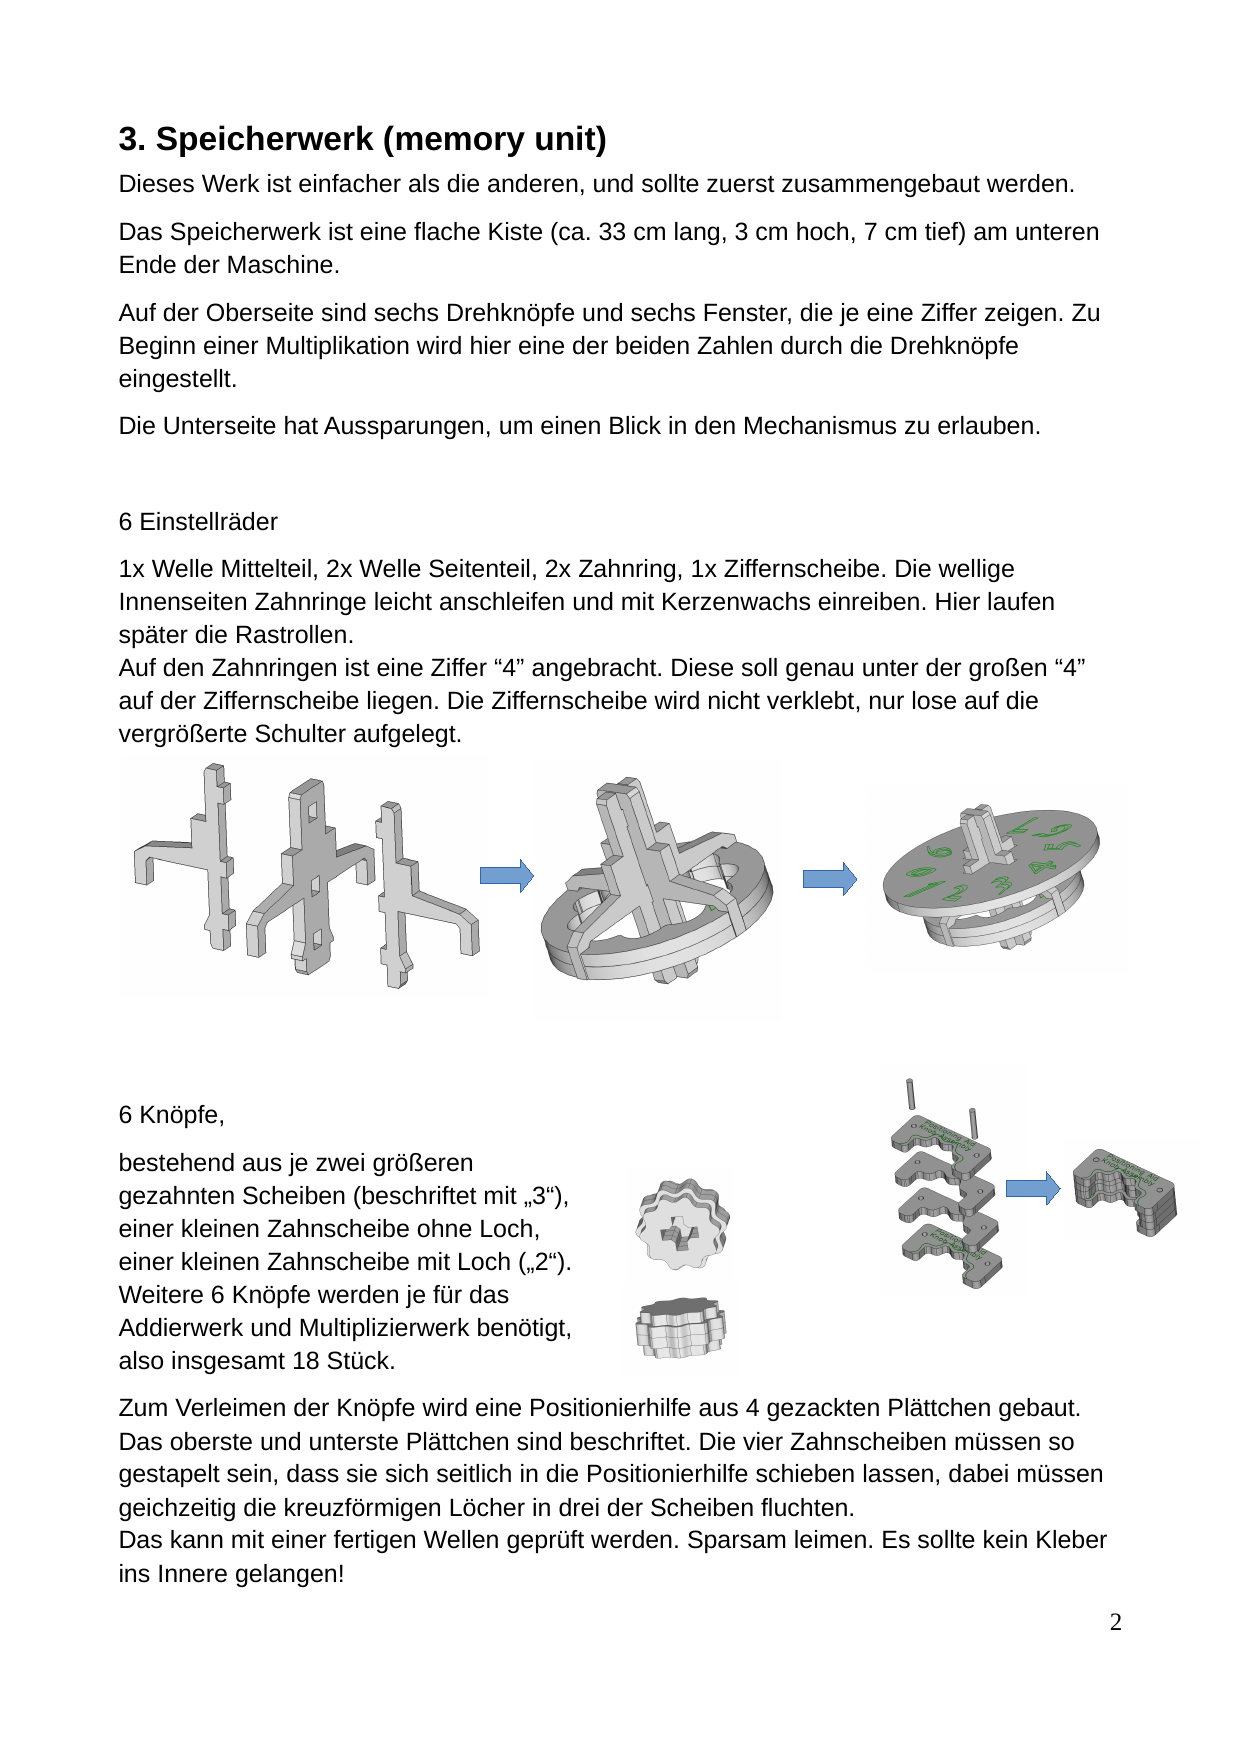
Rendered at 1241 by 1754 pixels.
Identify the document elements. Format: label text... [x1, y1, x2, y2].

text Das Speicherwerk ist eine flache Kiste (ca. 33 cm lang, 3 cm hoch, 7 cm tief) am unteren Ende der Maschine. [118, 217, 1122, 279]
text 1x Welle Mittelteil, 2x Welle Seitenteil, 2x Zahnring, 1x Ziffernscheibe. Die wellige Innenseiten Zahnringe leicht anschleifen und mit Kerzenwachs einreiben. Hier laufen später die Rastrollen. Auf den Zahnringen ist eine Ziffer “4” angebracht. Diese soll genau unter der großen “4” auf der Ziffernscheibe liegen. Die Ziffernscheibe wird nicht verklebt, nur lose auf die vergrößerte Schulter aufgelegt. [118, 554, 1122, 748]
text Die Unterseite hat Aussparungen, um einen Blick in den Mechanismus zu erlauben. [118, 411, 1122, 440]
picture [880, 1063, 1027, 1296]
picture [1064, 1138, 1201, 1240]
picture [533, 759, 782, 1022]
text bestehend aus je zwei größeren gezahnten Scheiben (beschriftet mit „3“), einer kleinen Zahnscheibe ohne Loch, einer kleinen Zahnscheibe mit Loch („2“). Weitere 6 Knöpfe werden je für das Addierwerk und Multiplizierwerk benötigt, also insgesamt 18 Stück. [118, 1148, 584, 1374]
text 6 Knöpfe, [118, 1100, 880, 1129]
picture [866, 784, 1128, 973]
text Dieses Werk ist einfacher als die anderen, und sollte zuerst zusammengebaut werden. [118, 169, 1122, 198]
text Zum Verleimen der Knöpfe wird eine Positionierhilfe aus 4 gezackten Plättchen gebaut. Das oberste und unterste Plättchen sind beschriftet. Die vier Zahnscheiben müssen so gestapelt sein, dass sie sich seitlich in die Positionierhilfe schieben lassen, dabei müssen geichzeitig die kreuzförmigen Löcher in drei der Scheiben fluchten. Das kann mit einer fertigen Wellen geprüft werden. Sparsam leimen. Es sollte kein Kleber ins Innere gelangen! [118, 1393, 1122, 1587]
picture [621, 1169, 740, 1376]
subtitle 3. Speicherwerk (memory unit) [118, 118, 1122, 157]
picture [121, 756, 489, 997]
text 6 Einstellräder [118, 507, 1122, 535]
text Auf der Oberseite sind sechs Drehknöpfe und sechs Fenster, die je eine Ziffer zeigen. Zu Beginn einer Multiplikation wird hier eine der beiden Zahlen durch die Drehknöpfe eingestellt. [118, 298, 1122, 392]
text [1027, 1100, 1122, 1129]
